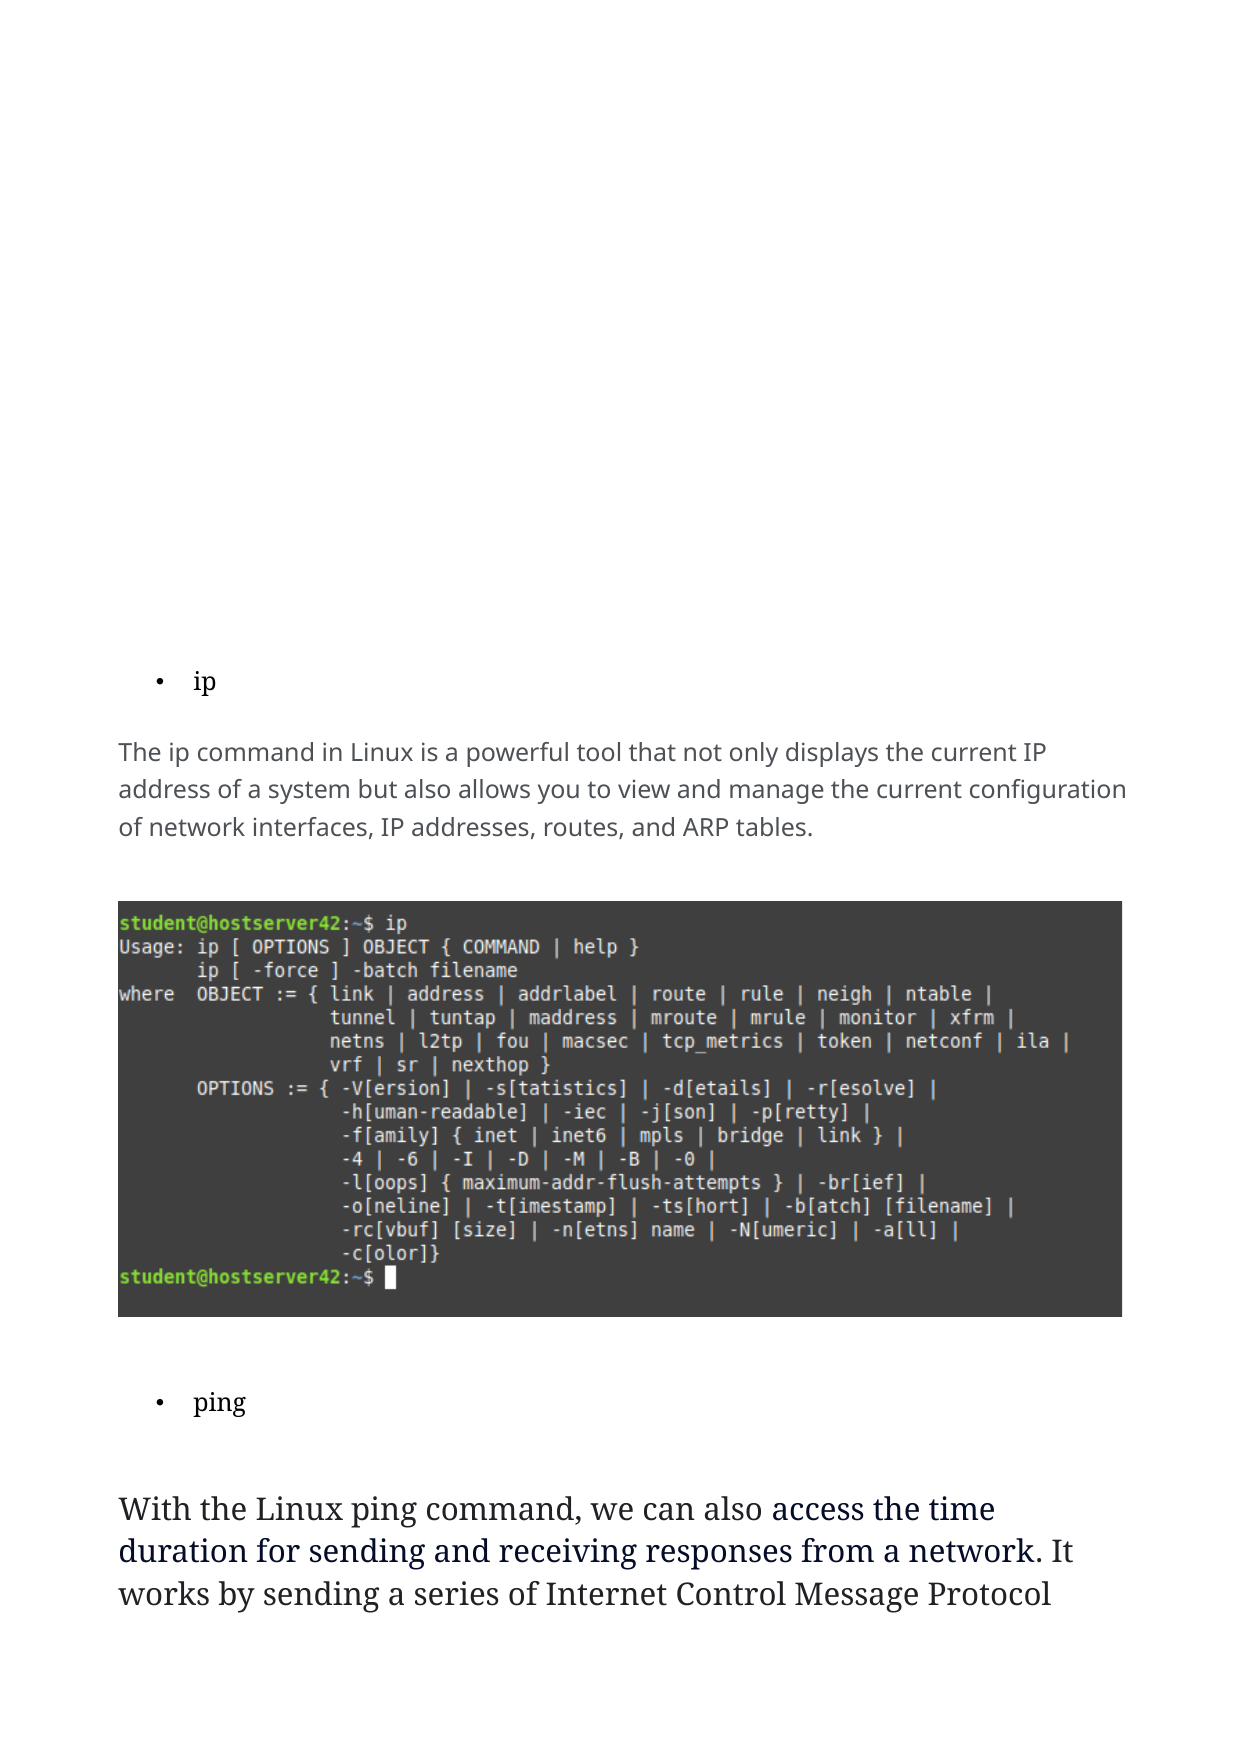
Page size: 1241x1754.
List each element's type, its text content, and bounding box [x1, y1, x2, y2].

text With the Linux ping command, we can also access the time duration for sending and receiving responses from a network. It works by sending a series of Internet Control Message Protocol [118, 1487, 1122, 1614]
list ip [156, 663, 1122, 697]
list ping [156, 1384, 1122, 1418]
text The ip command in Linux is a powerful tool that not only displays the current IP address of a system but also allows you to view and manage the current configuration of network interfaces, IP addresses, routes, and ARP tables. [118, 731, 1137, 844]
picture [118, 901, 1123, 1317]
